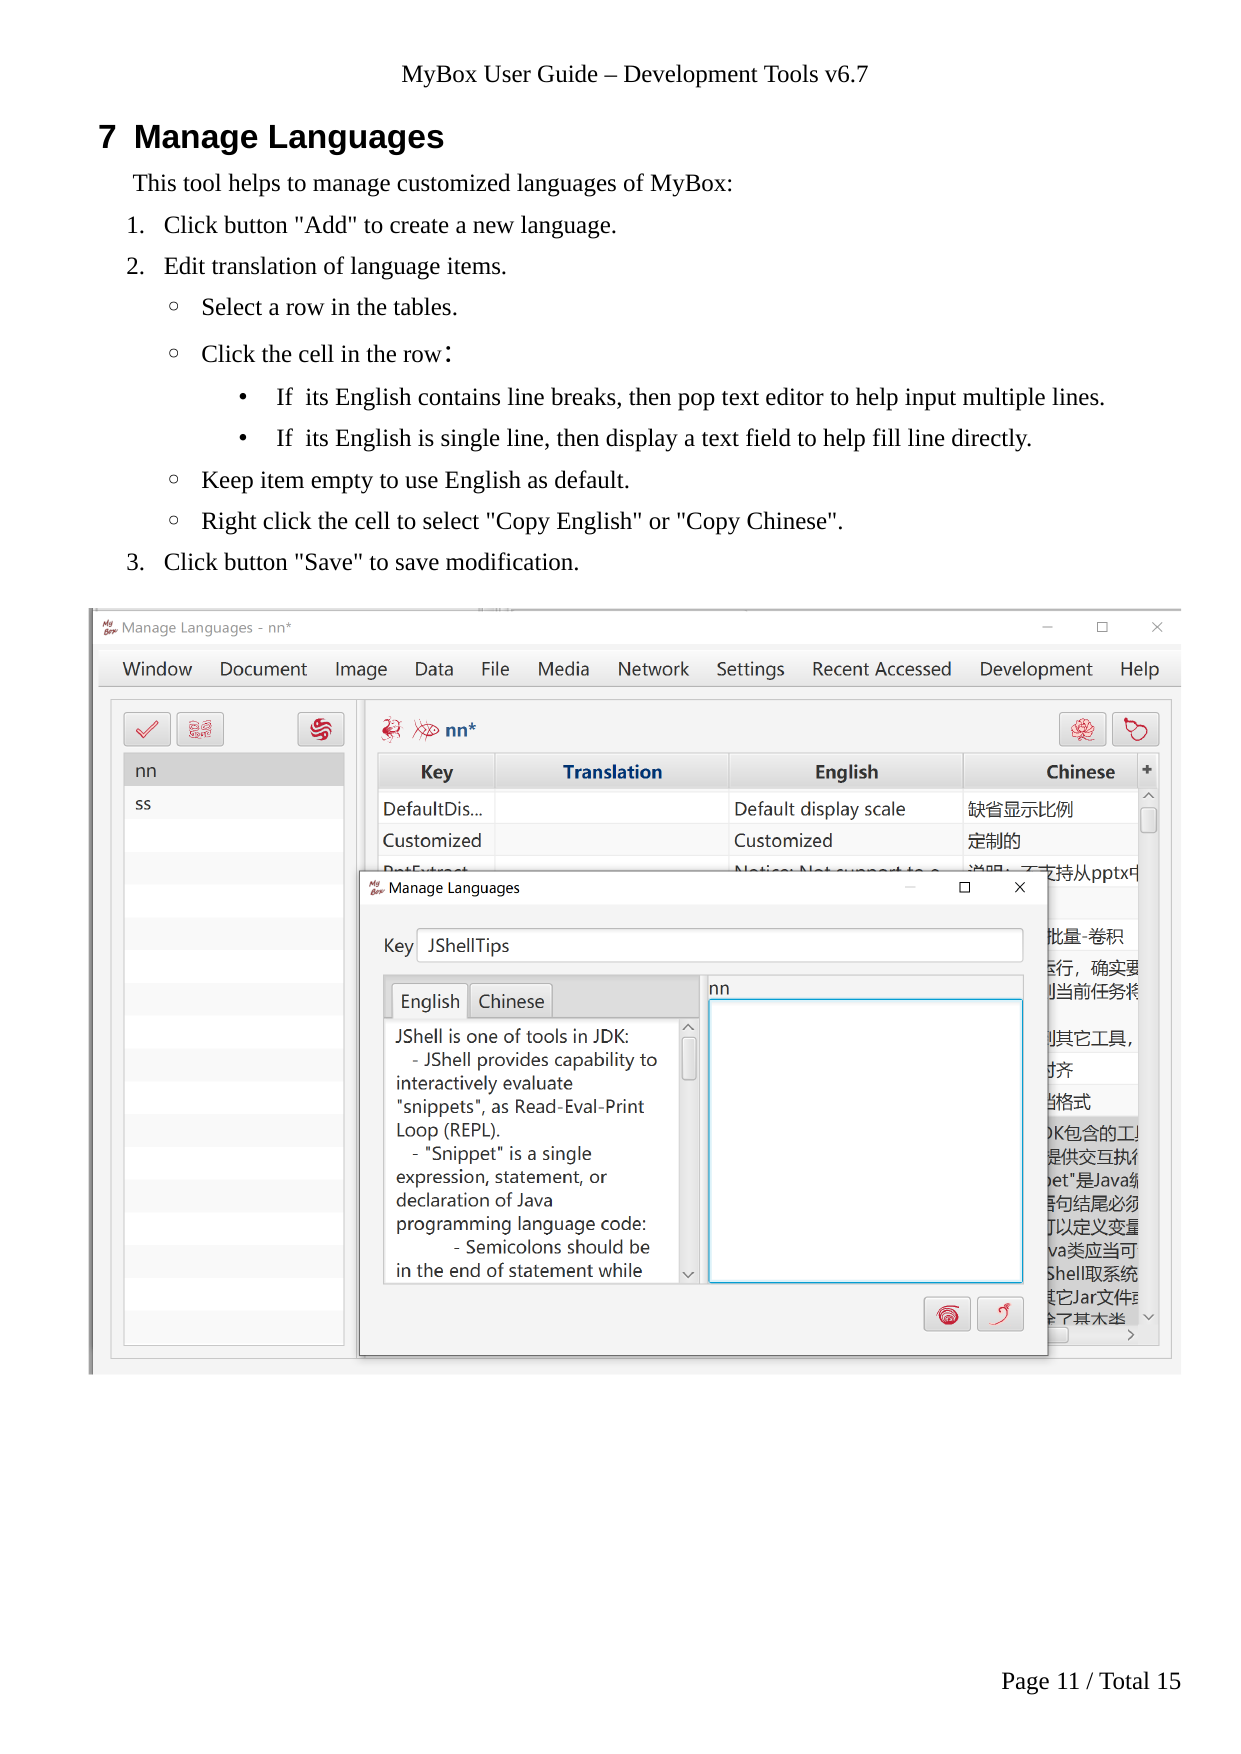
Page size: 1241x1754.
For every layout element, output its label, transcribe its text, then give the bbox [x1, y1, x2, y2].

picture [88, 608, 1182, 1375]
text This tool helps to manage customized languages of MyBox: [88, 168, 1181, 197]
list Keep item empty to use English as default. [163, 465, 1181, 493]
list If its English contains line breaks, then pop text editor to help input multiple lines. [238, 382, 1181, 411]
list Click button "Add" to create a new language. [126, 210, 1181, 238]
list Edit translation of language items. [126, 251, 1181, 280]
list Select a row in the tables. [163, 292, 1181, 321]
list If its English is single line, then display a text field to help fill line directly. [238, 423, 1181, 452]
list Click button "Save" to save modification. [126, 547, 1181, 576]
list Right click the cell to select "Copy English" or "Copy Chinese". [163, 506, 1181, 535]
list Click the cell in the row： [163, 333, 1181, 370]
subtitle Manage Languages [88, 117, 1181, 156]
